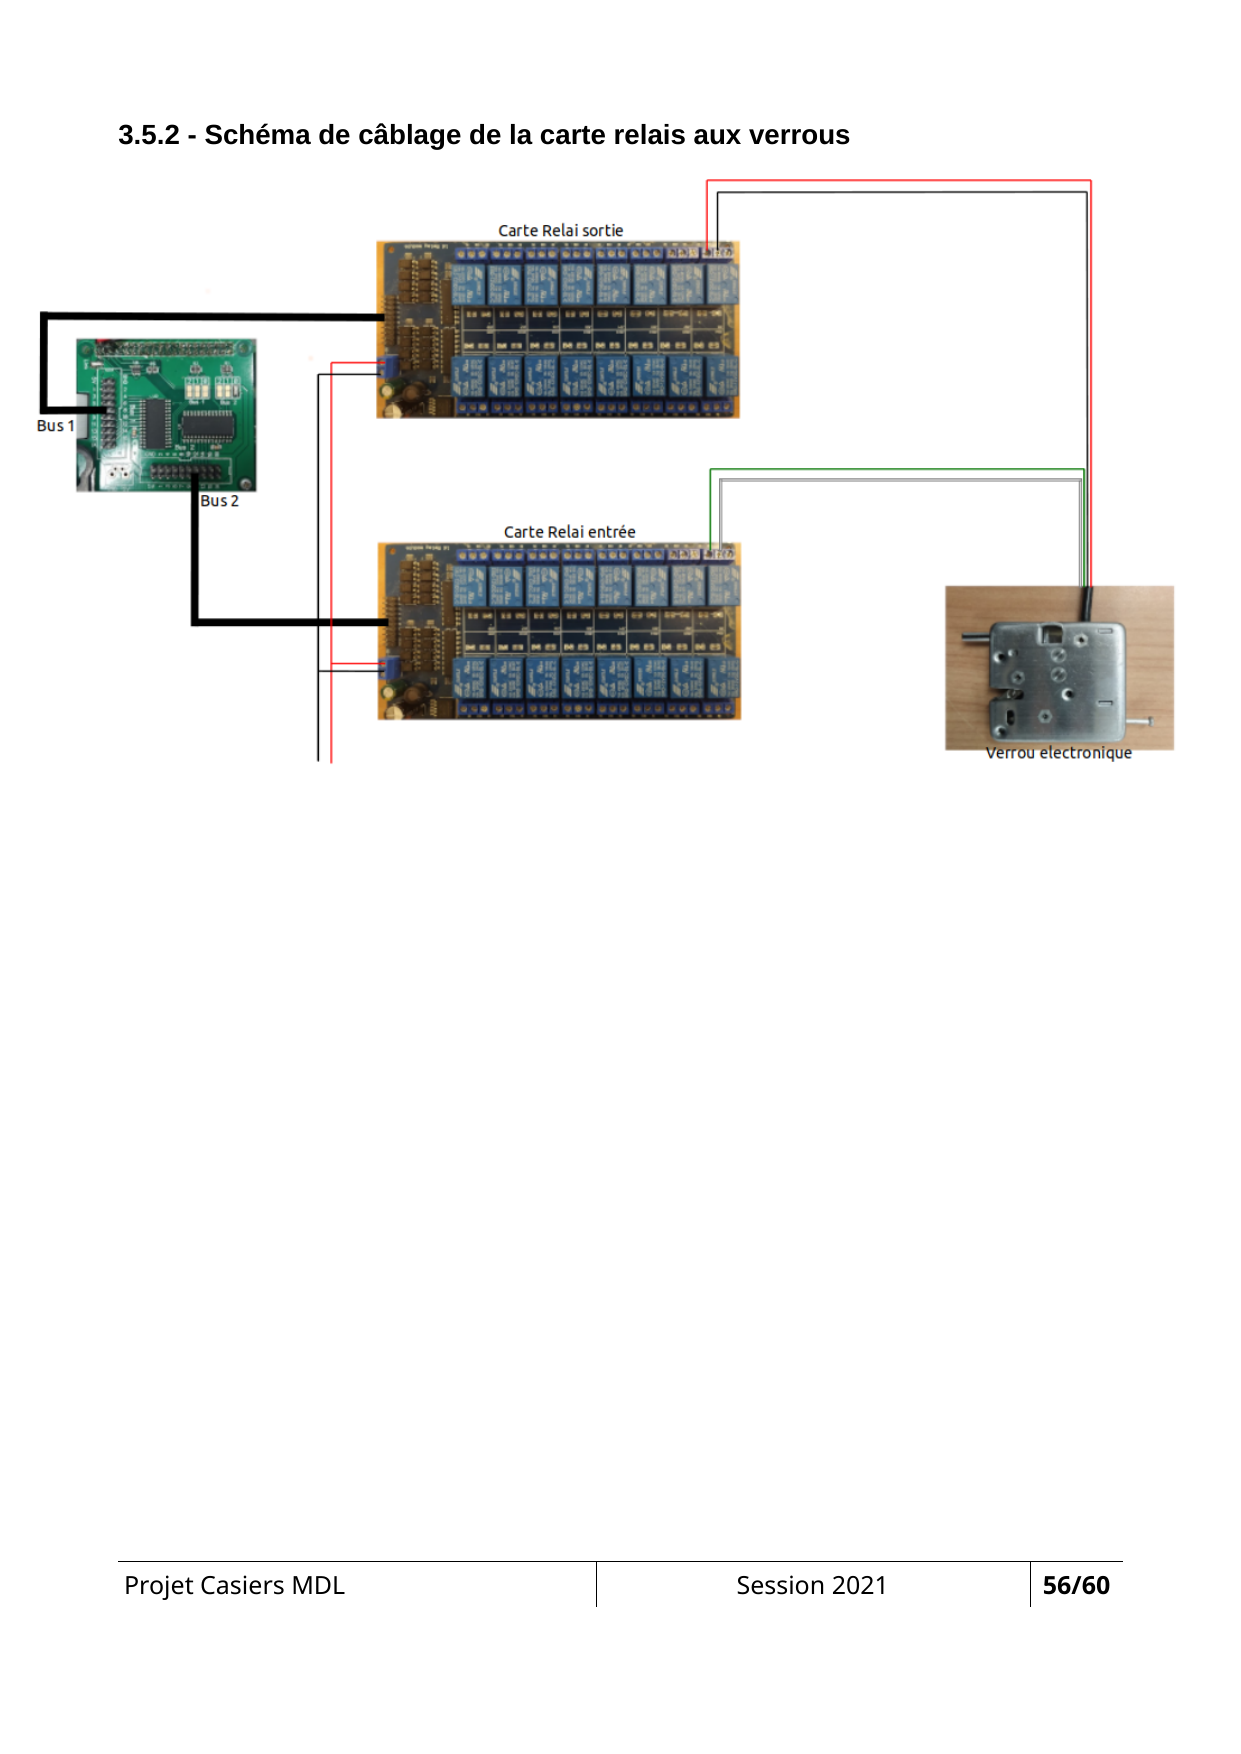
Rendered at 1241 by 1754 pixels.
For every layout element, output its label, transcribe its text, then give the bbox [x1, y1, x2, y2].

subtitle 3.5.2 - Schéma de câblage de la carte relais aux verrous [118, 118, 1122, 150]
picture [21, 159, 1192, 782]
